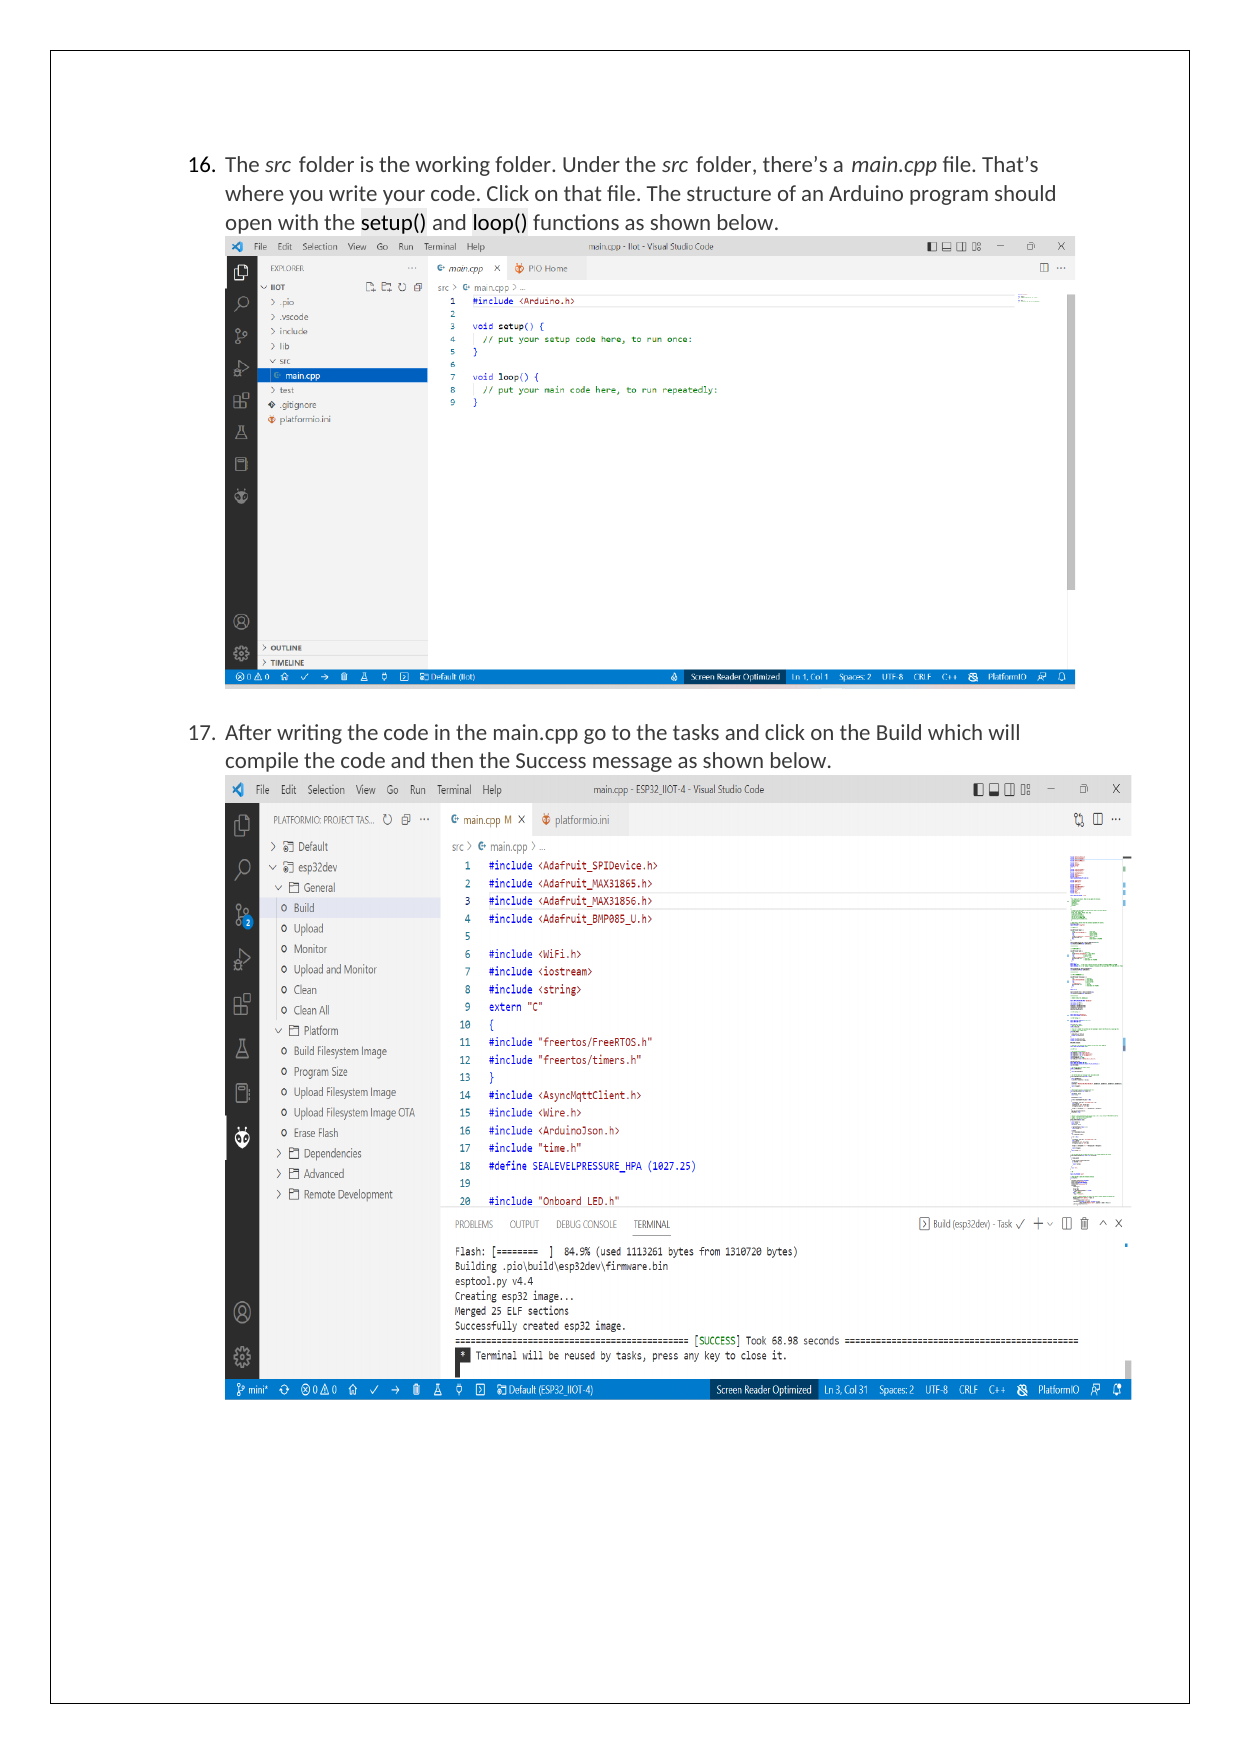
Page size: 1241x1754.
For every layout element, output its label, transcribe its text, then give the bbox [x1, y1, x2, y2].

list The src folder is the working folder. Under the src folder, there’s a main.cpp file. That’s where you write your code. Click on that file. The structure of an Arduino program should open with the setup() and loop() functions as shown below. [187, 150, 1090, 236]
list After writing the code in the main.cpp go to the tasks and click on the Build which will compile the code and then the Success message as shown below. [187, 718, 1090, 775]
